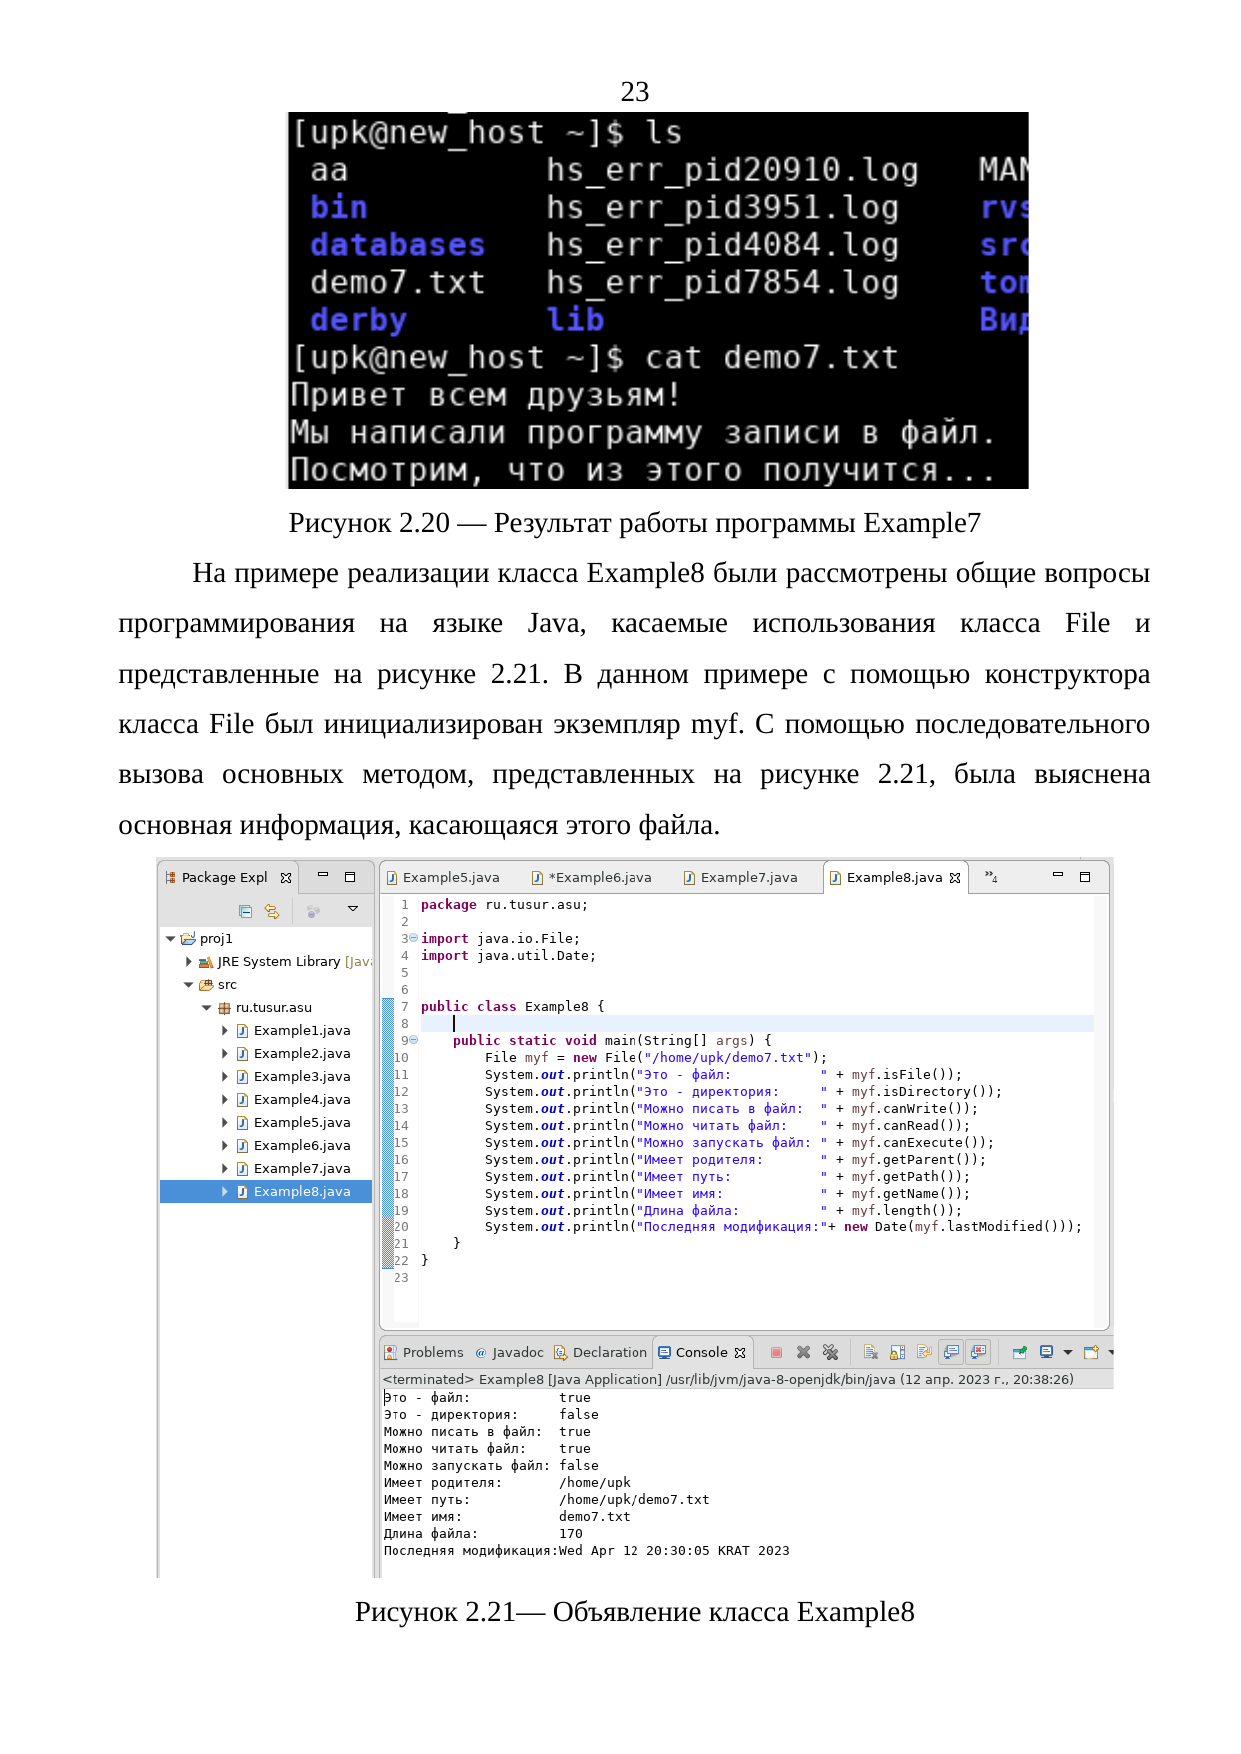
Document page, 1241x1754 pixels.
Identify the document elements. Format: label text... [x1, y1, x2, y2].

text Рисунок 2.20 — Результат работы программы Example7 [118, 107, 1152, 538]
text На примере реализации класса Example8 были рассмотрены общие вопросы программирования на языке Java, касаемые использования класса File и представленные на рисунке 2.21. В данном примере с помощью конструктора класса File был инициализирован экземпляр myf. С помощью последовательного вызова основных методом, представленных на рисунке 2.21, была выяснена основная информация, касающаяся этого файла. [118, 555, 1152, 840]
text Рисунок 2.21— Объявление класса Example8 [118, 857, 1152, 1628]
